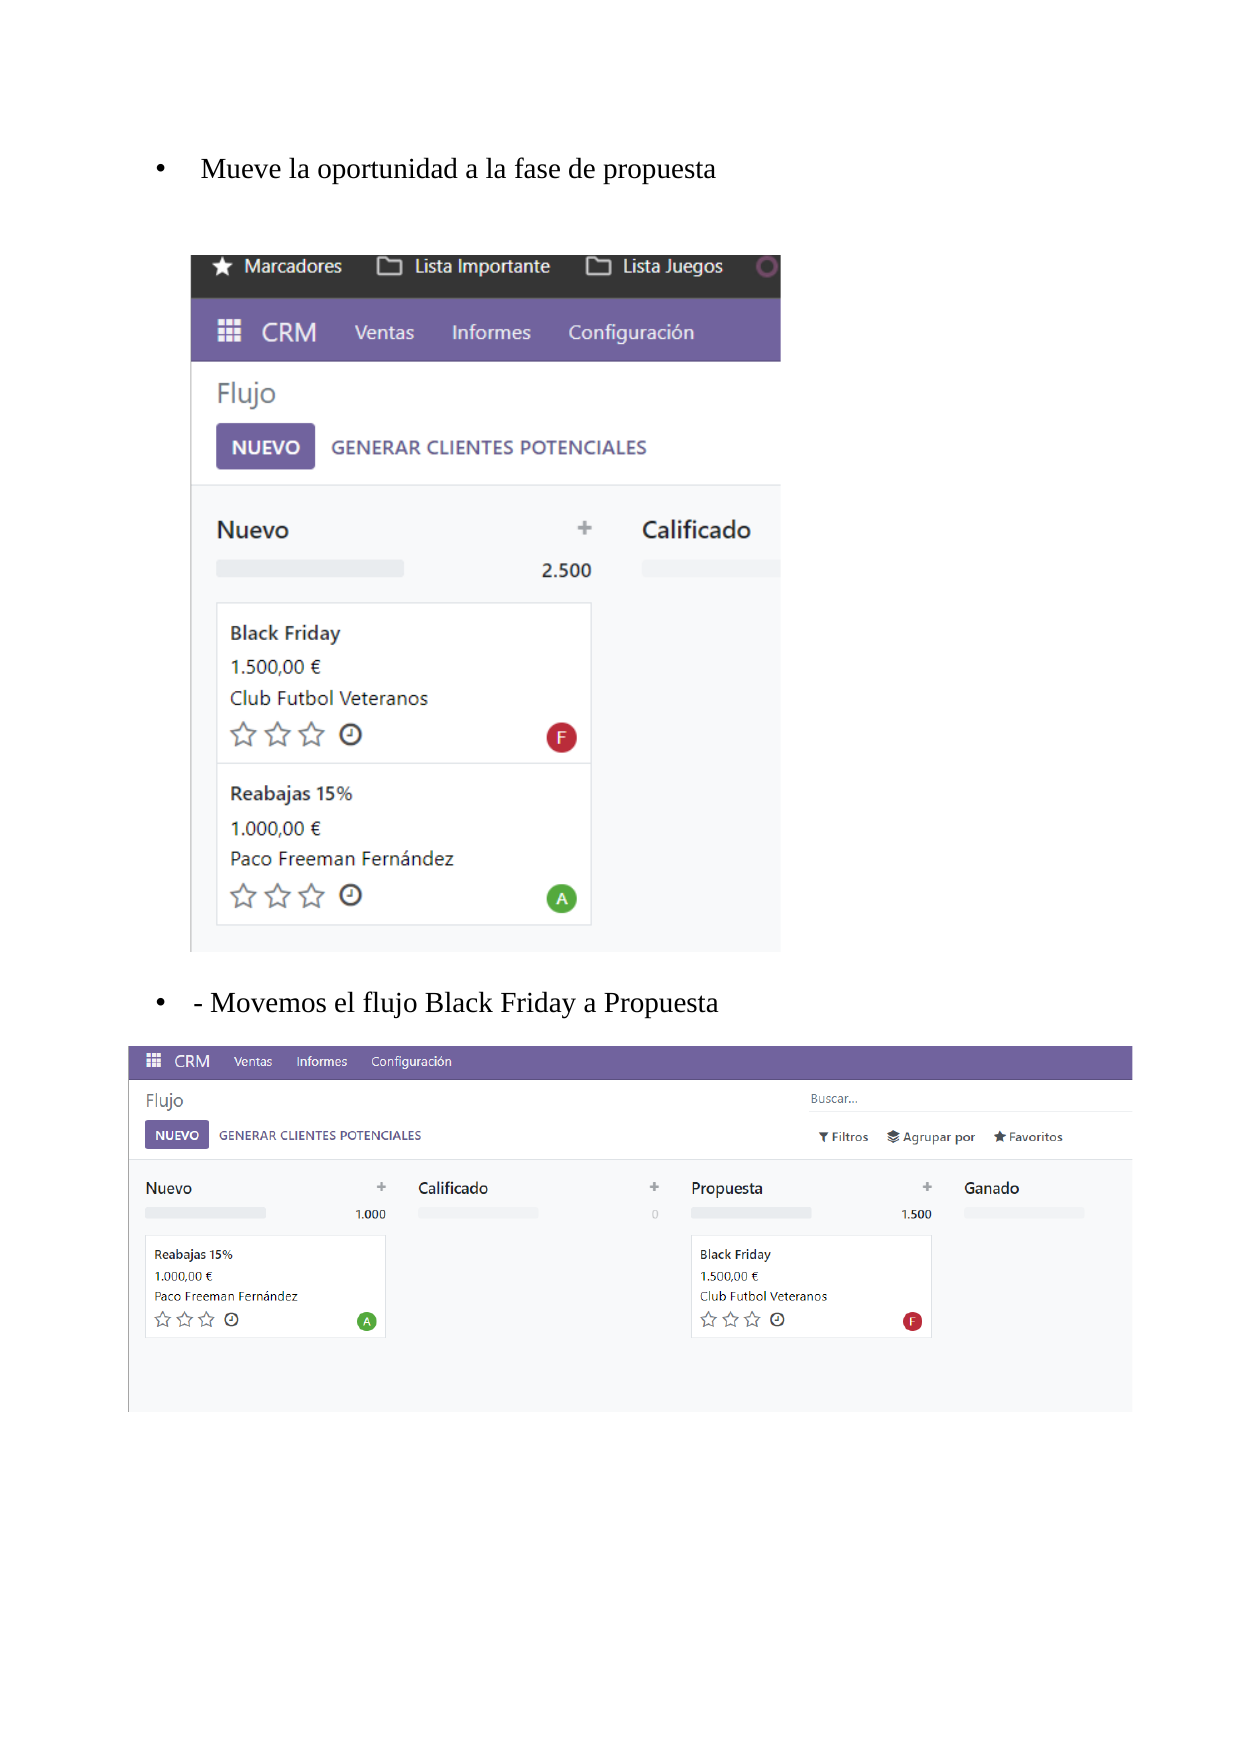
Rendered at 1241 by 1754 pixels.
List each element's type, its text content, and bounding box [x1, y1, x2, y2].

list - Movemos el flujo Black Friday a Propuesta [156, 985, 1122, 1018]
picture [190, 255, 781, 952]
picture [128, 1046, 1133, 1412]
list Mueve la oportunidad a la fase de propuesta [156, 152, 1122, 185]
